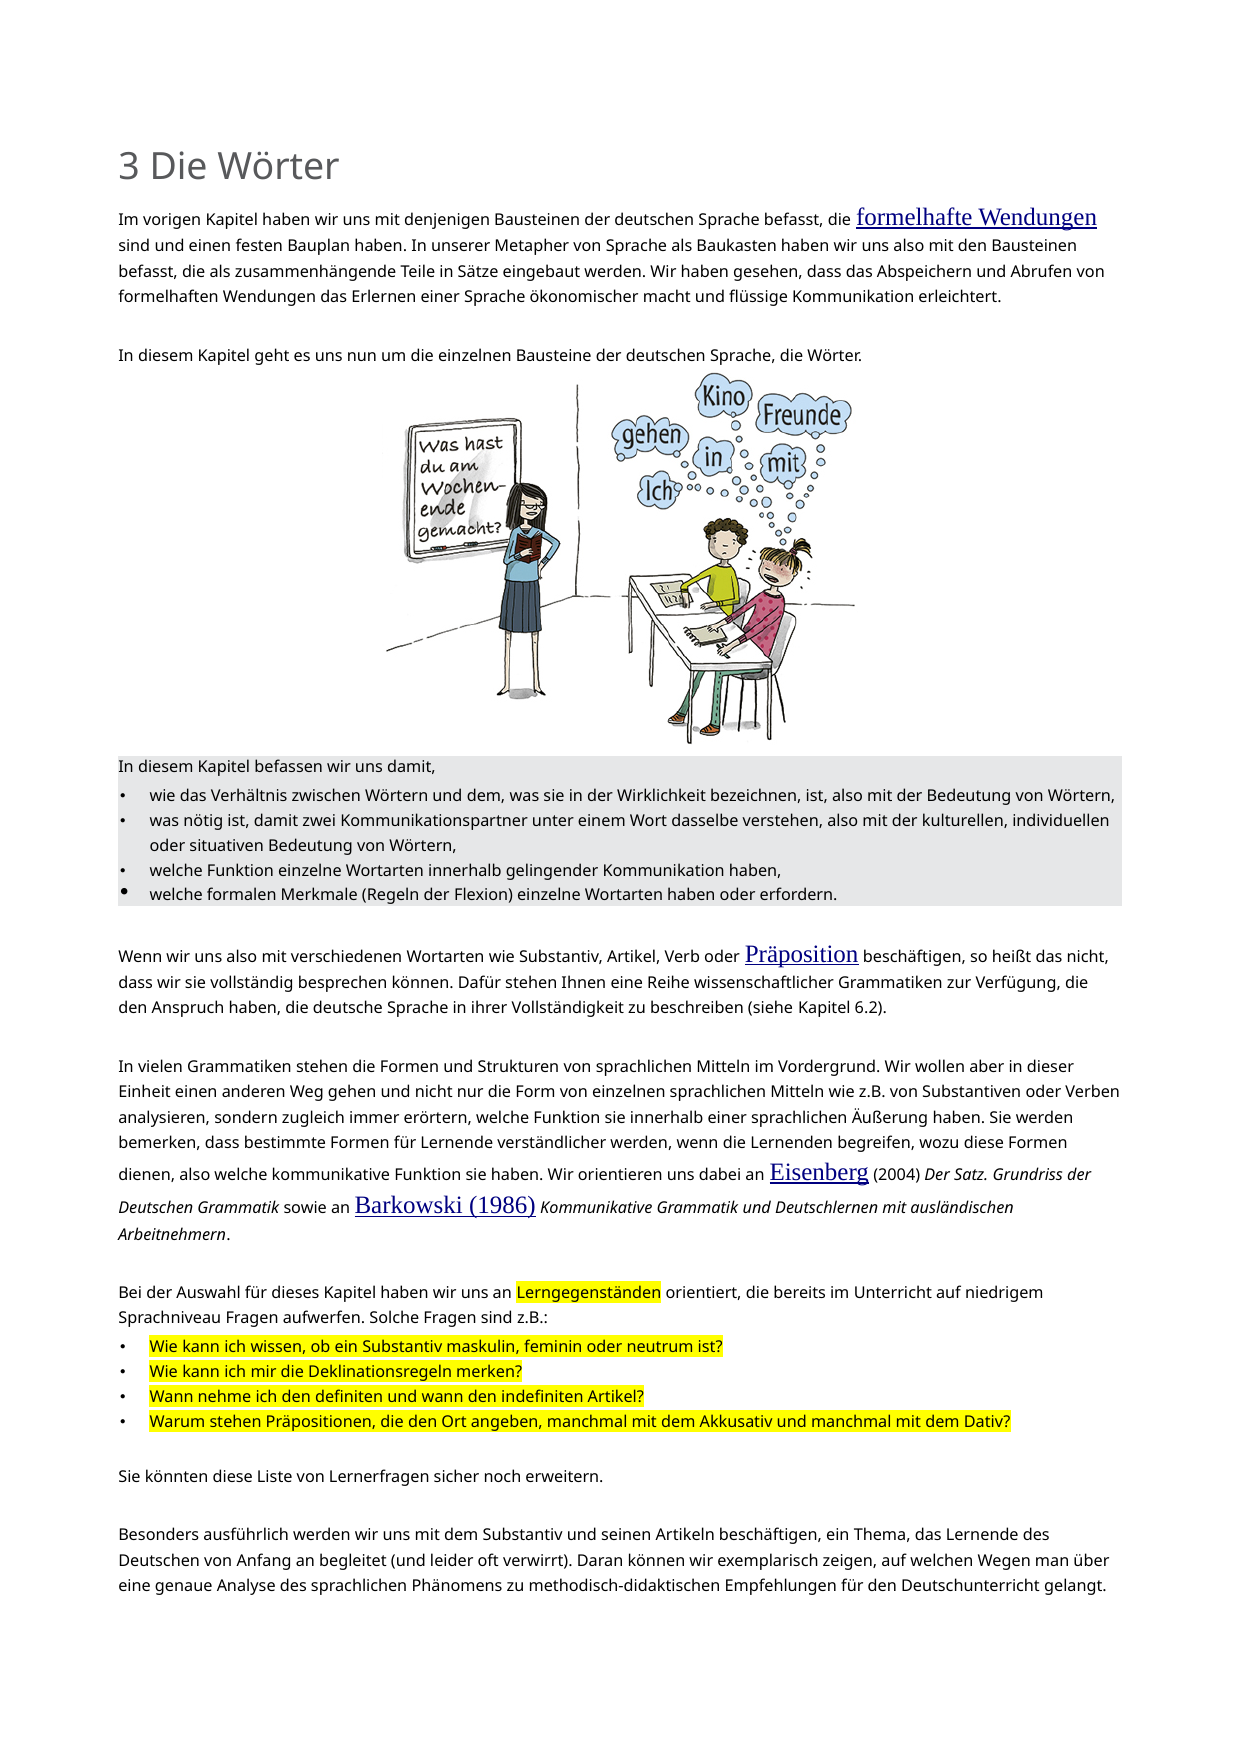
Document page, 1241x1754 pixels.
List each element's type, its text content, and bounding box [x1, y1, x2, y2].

text In diesem Kapitel geht es uns nun um die einzelnen Bausteine der deutschen Sprache, die Wörter. [118, 344, 1122, 366]
list was nötig ist, damit zwei Kommunikationspartner unter einem Wort dasselbe verstehen, also mit der kulturellen, individuellen oder situativen Bedeutung von Wörtern, [120, 806, 1122, 856]
list Warum stehen Präpositionen, die den Ort angeben, manchmal mit dem Akkusativ und manchmal mit dem Dativ? [120, 1407, 1122, 1432]
list Wie kann ich mir die Deklinationsregeln merken? [120, 1357, 1122, 1382]
list wie das Verhältnis zwischen Wörtern und dem, was sie in der Wirklichkeit bezeichnen, ist, also mit der Bedeutung von Wörtern, [120, 781, 1122, 806]
list Wann nehme ich den definiten und wann den indefiniten Artikel? [120, 1382, 1122, 1407]
subtitle 3 Die Wörter [118, 139, 1122, 190]
text Im vorigen Kapitel haben wir uns mit denjenigen Bausteinen der deutschen Sprache befasst, die formelhafte Wendungen sind und einen festen Bauplan haben. In unserer Metapher von Sprache als Baukasten haben wir uns also mit den Bausteinen befasst, die als zusammenhängende Teile in Sätze eingebaut werden. Wir haben gesehen, dass das Abspeichern und Abrufen von formelhaften Wendungen das Erlernen einer Sprache ökonomischer macht und flüssige Kommunikation erleichtert. [118, 202, 1122, 307]
text In diesem Kapitel befassen wir uns damit, [118, 756, 1122, 778]
list Wie kann ich wissen, ob ein Substantiv maskulin, feminin oder neutrum ist? [120, 1332, 1122, 1357]
list welche formalen Merkmale (Regeln der Flexion) einzelne Wortarten haben oder erfordern. [120, 881, 1122, 906]
text In vielen Grammatiken stehen die Formen und Strukturen von sprachlichen Mitteln im Vordergrund. Wir wollen aber in dieser Einheit einen anderen Weg gehen und nicht nur die Form von einzelnen sprachlichen Mitteln wie z.B. von Substantiven oder Verben analysieren, sondern zugleich immer erörtern, welche Funktion sie innerhalb einer sprachlichen Äußerung haben. Sie werden bemerken, dass bestimmte Formen für Lernende verständlicher werden, wenn die Lernenden begreifen, wozu diese Formen dienen, also welche kommunikative Funktion sie haben. Wir orientieren uns dabei an Eisenberg (2004) Der Satz. Grundriss der Deutschen Grammatik sowie an Barkowski (1986) Kommunikative Grammatik und Deutschlernen mit ausländischen Arbeitnehmern. [118, 1055, 1122, 1245]
list welche Funktion einzelne Wortarten innerhalb gelingender Kommunikation haben, [120, 856, 1122, 881]
text Besonders ausführlich werden wir uns mit dem Substantiv und seinen Artikeln beschäftigen, ein Thema, das Lernende des Deutschen von Anfang an begleitet (und leider oft verwirrt). Daran können wir exemplarisch zeigen, auf welchen Wegen man über eine genaue Analyse des sprachlichen Phänomens zu methodisch-didaktischen Empfehlungen für den Deutschunterricht gelangt. [118, 1523, 1122, 1596]
text Bei der Auswahl für dieses Kapitel haben wir uns an Lerngegenständen orientiert, die bereits im Unterricht auf niedrigem Sprachniveau Fragen aufwerfen. Solche Fragen sind z.B.: [118, 1281, 1122, 1328]
text Wenn wir uns also mit verschiedenen Wortarten wie Substantiv, Artikel, Verb oder Präposition beschäftigen, so heißt das nicht, dass wir sie vollständig besprechen können. Dafür stehen Ihnen eine Reihe wissenschaftlicher Grammatiken zur Verfügung, die den Anspruch haben, die deutsche Sprache in ihrer Vollständigkeit zu beschreiben (siehe Kapitel 6.2). [118, 939, 1122, 1018]
text Sie könnten diese Liste von Lernerfragen sicher noch erweitern. [118, 1465, 1122, 1487]
picture [382, 369, 858, 752]
